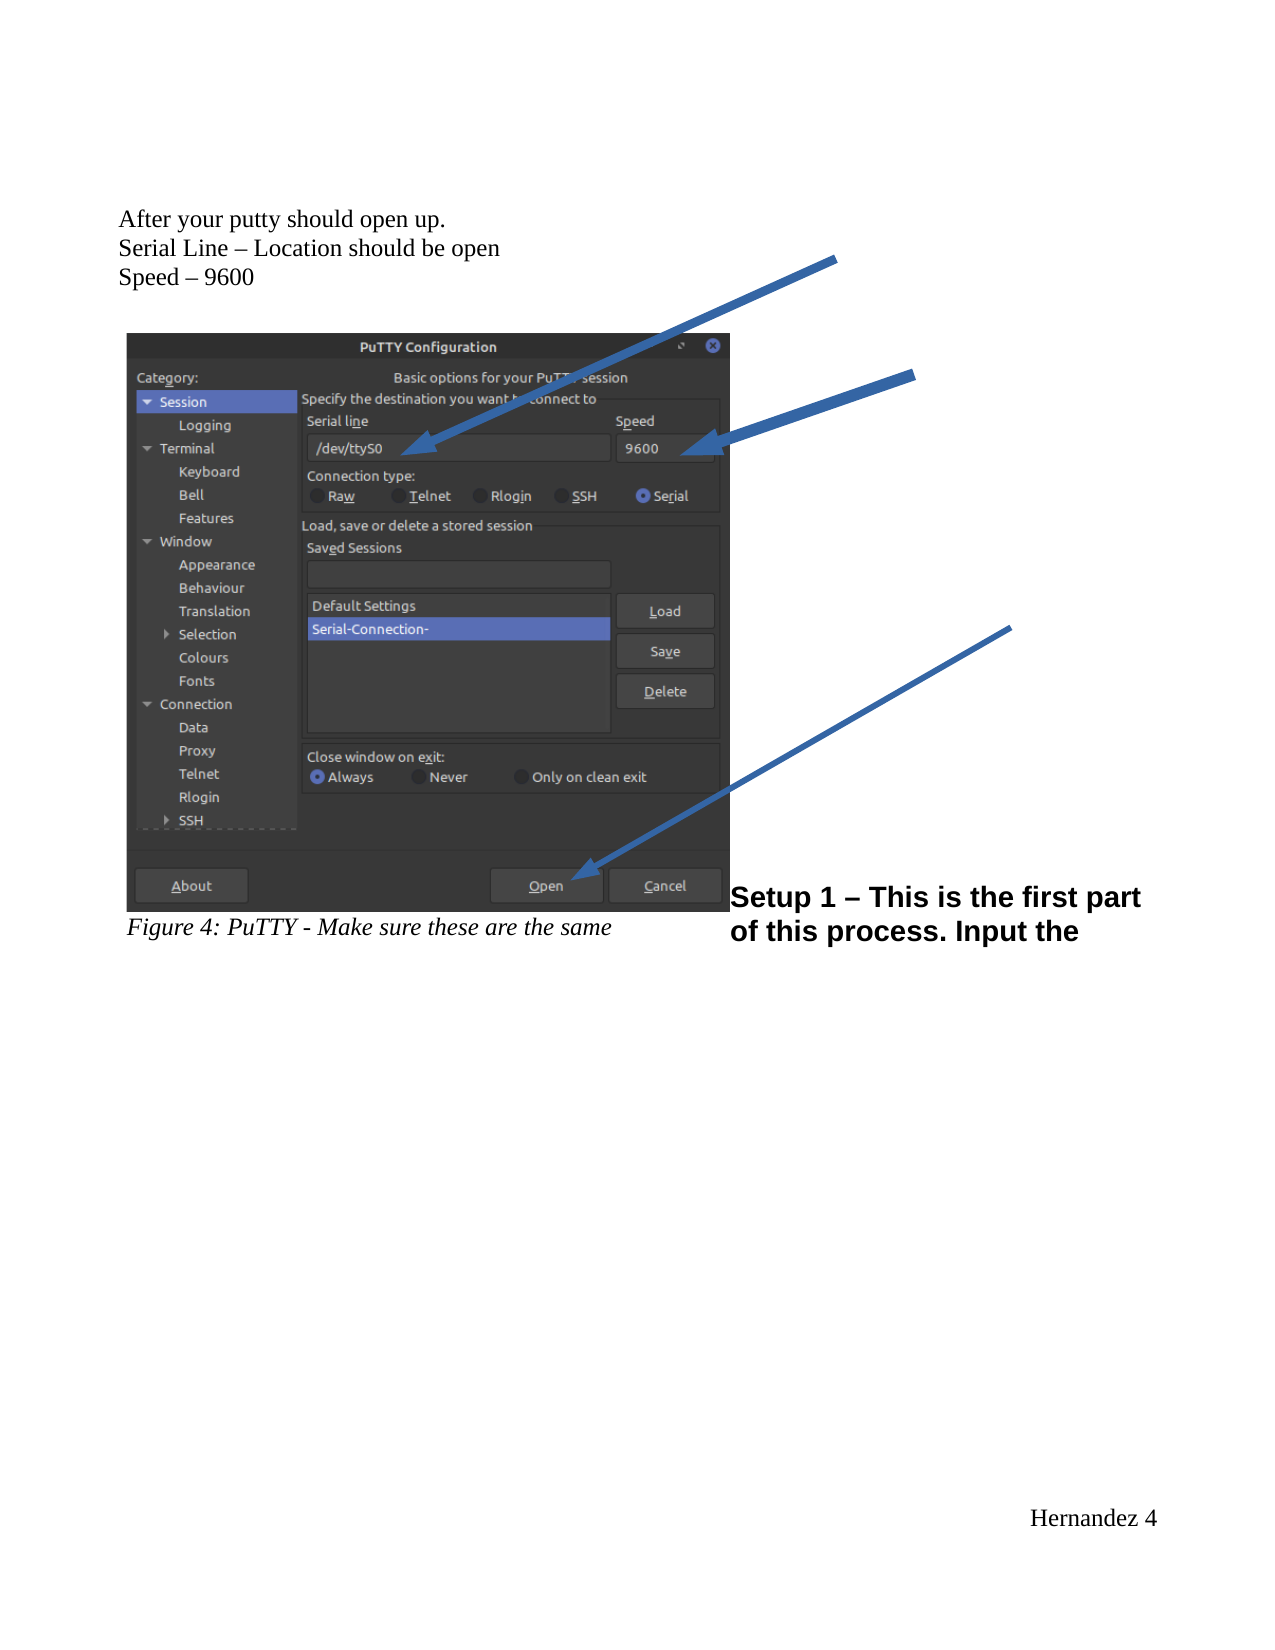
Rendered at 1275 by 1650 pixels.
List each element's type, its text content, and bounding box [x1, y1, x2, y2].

picture [126, 333, 730, 912]
text Speed – 9600 [118, 262, 815, 291]
text [778, 262, 1157, 291]
subtitle Setup 1 – This is the first part of this process. Input the [118, 880, 1157, 948]
text Serial Line – Location should be open [118, 233, 1157, 262]
text Figure 4: PuTTY - Make sure these are the same [127, 912, 730, 940]
text After your putty should open up. [118, 204, 1157, 233]
